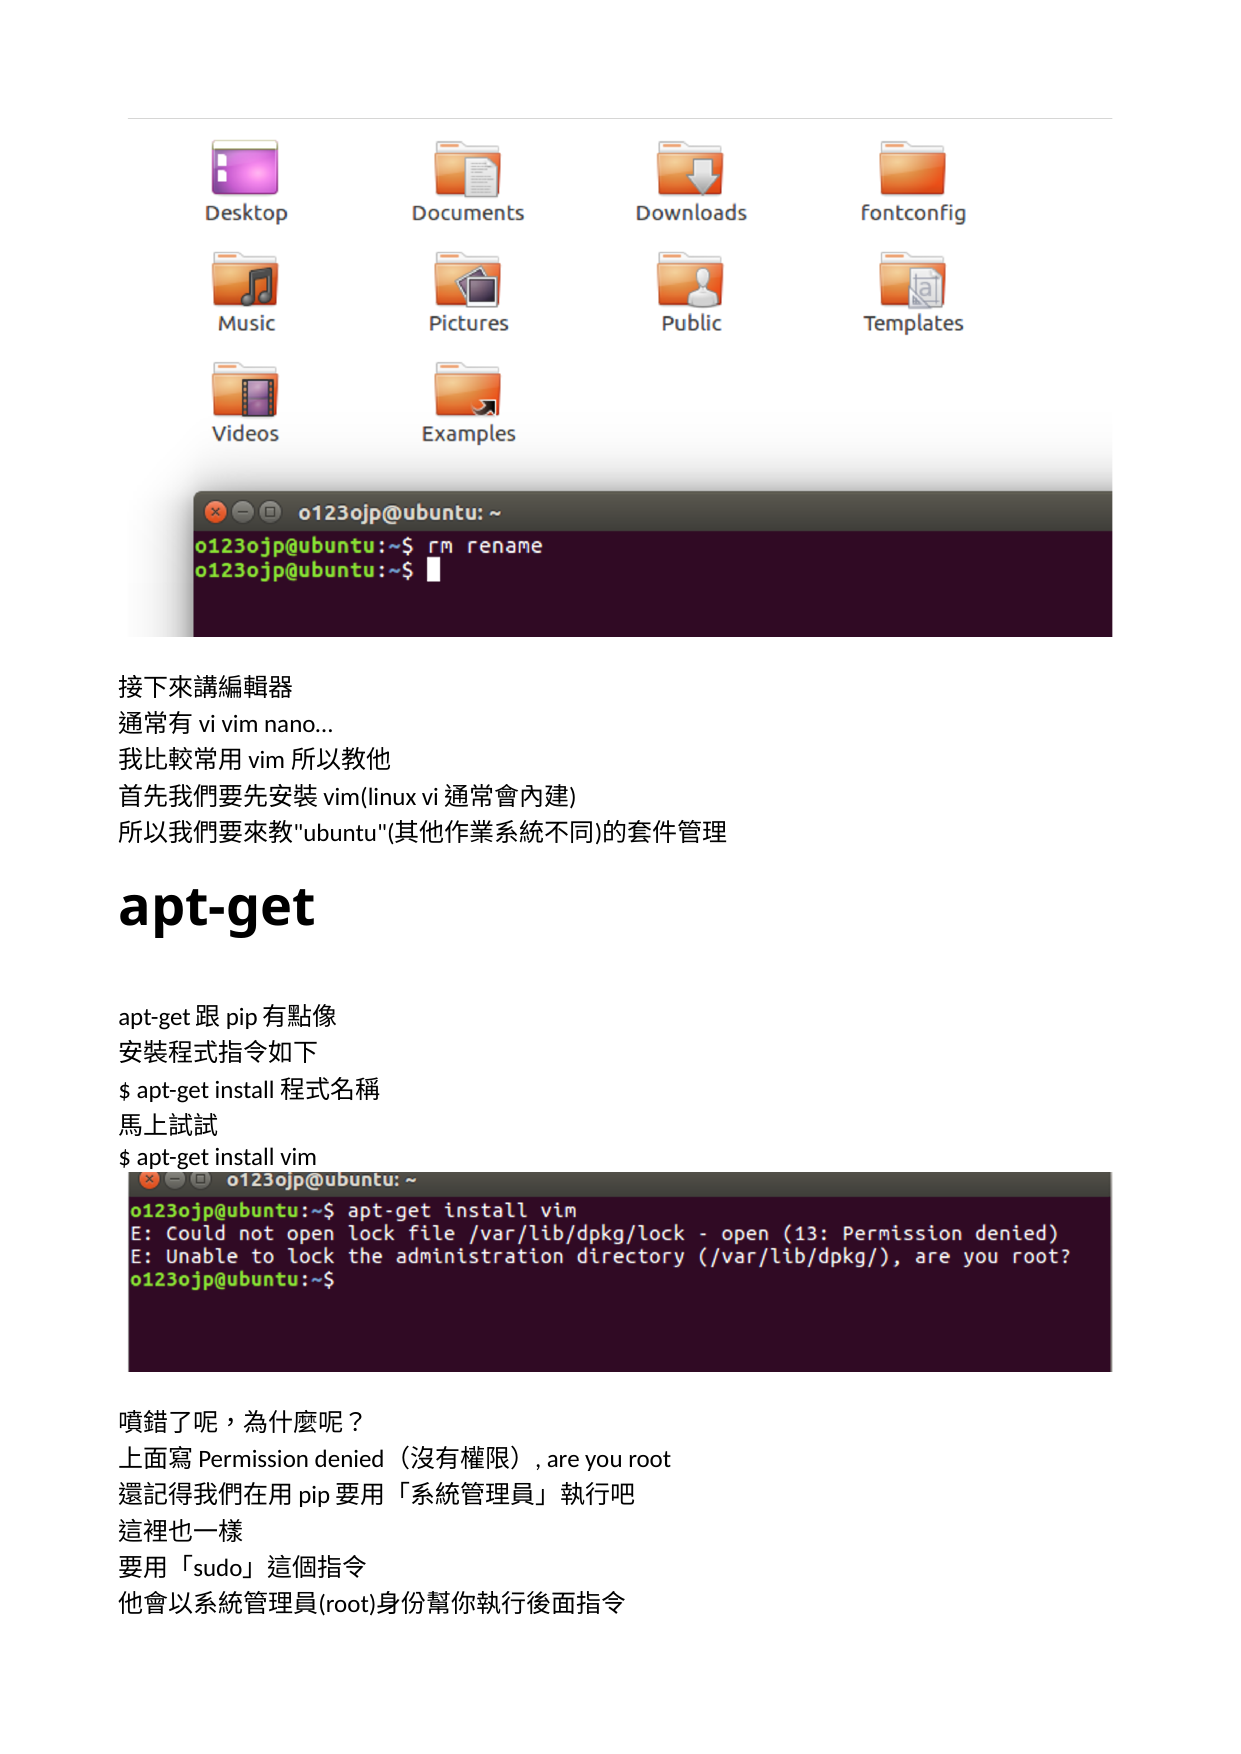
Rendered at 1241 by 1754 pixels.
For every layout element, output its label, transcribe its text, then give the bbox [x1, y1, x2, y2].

subtitle apt-get [118, 867, 1122, 941]
picture [127, 1172, 1113, 1372]
text 首先我們要先安裝vim(linux vi通常會內建) [118, 776, 1122, 812]
text 上面寫Permission denied（沒有權限）, are you root [118, 1438, 1122, 1475]
text 要用「sudo」這個指令 [118, 1547, 1122, 1583]
text 馬上試試 [118, 1105, 1122, 1142]
text $ apt-get install 程式名稱 [118, 1069, 1122, 1105]
text 他會以系統管理員(root)身份幫你執行後面指令 [118, 1583, 1122, 1620]
text 噴錯了呢，為什麼呢？ [118, 1402, 1122, 1438]
text 接下來講編輯器 [118, 667, 1122, 703]
picture [127, 118, 1113, 637]
text 所以我們要來教"ubuntu"(其他作業系統不同)的套件管理 [118, 812, 1122, 848]
text $ apt-get install vim [118, 1142, 1122, 1172]
text 我比較常用vim 所以教他 [118, 740, 1122, 776]
text 通常有 vi vim nano… [118, 703, 1122, 740]
text 安裝程式指令如下 [118, 1033, 1122, 1069]
text apt-get跟pip有點像 [118, 997, 1122, 1033]
text 還記得我們在用pip要用「系統管理員」執行吧 [118, 1475, 1122, 1511]
text 這裡也一樣 [118, 1511, 1122, 1547]
